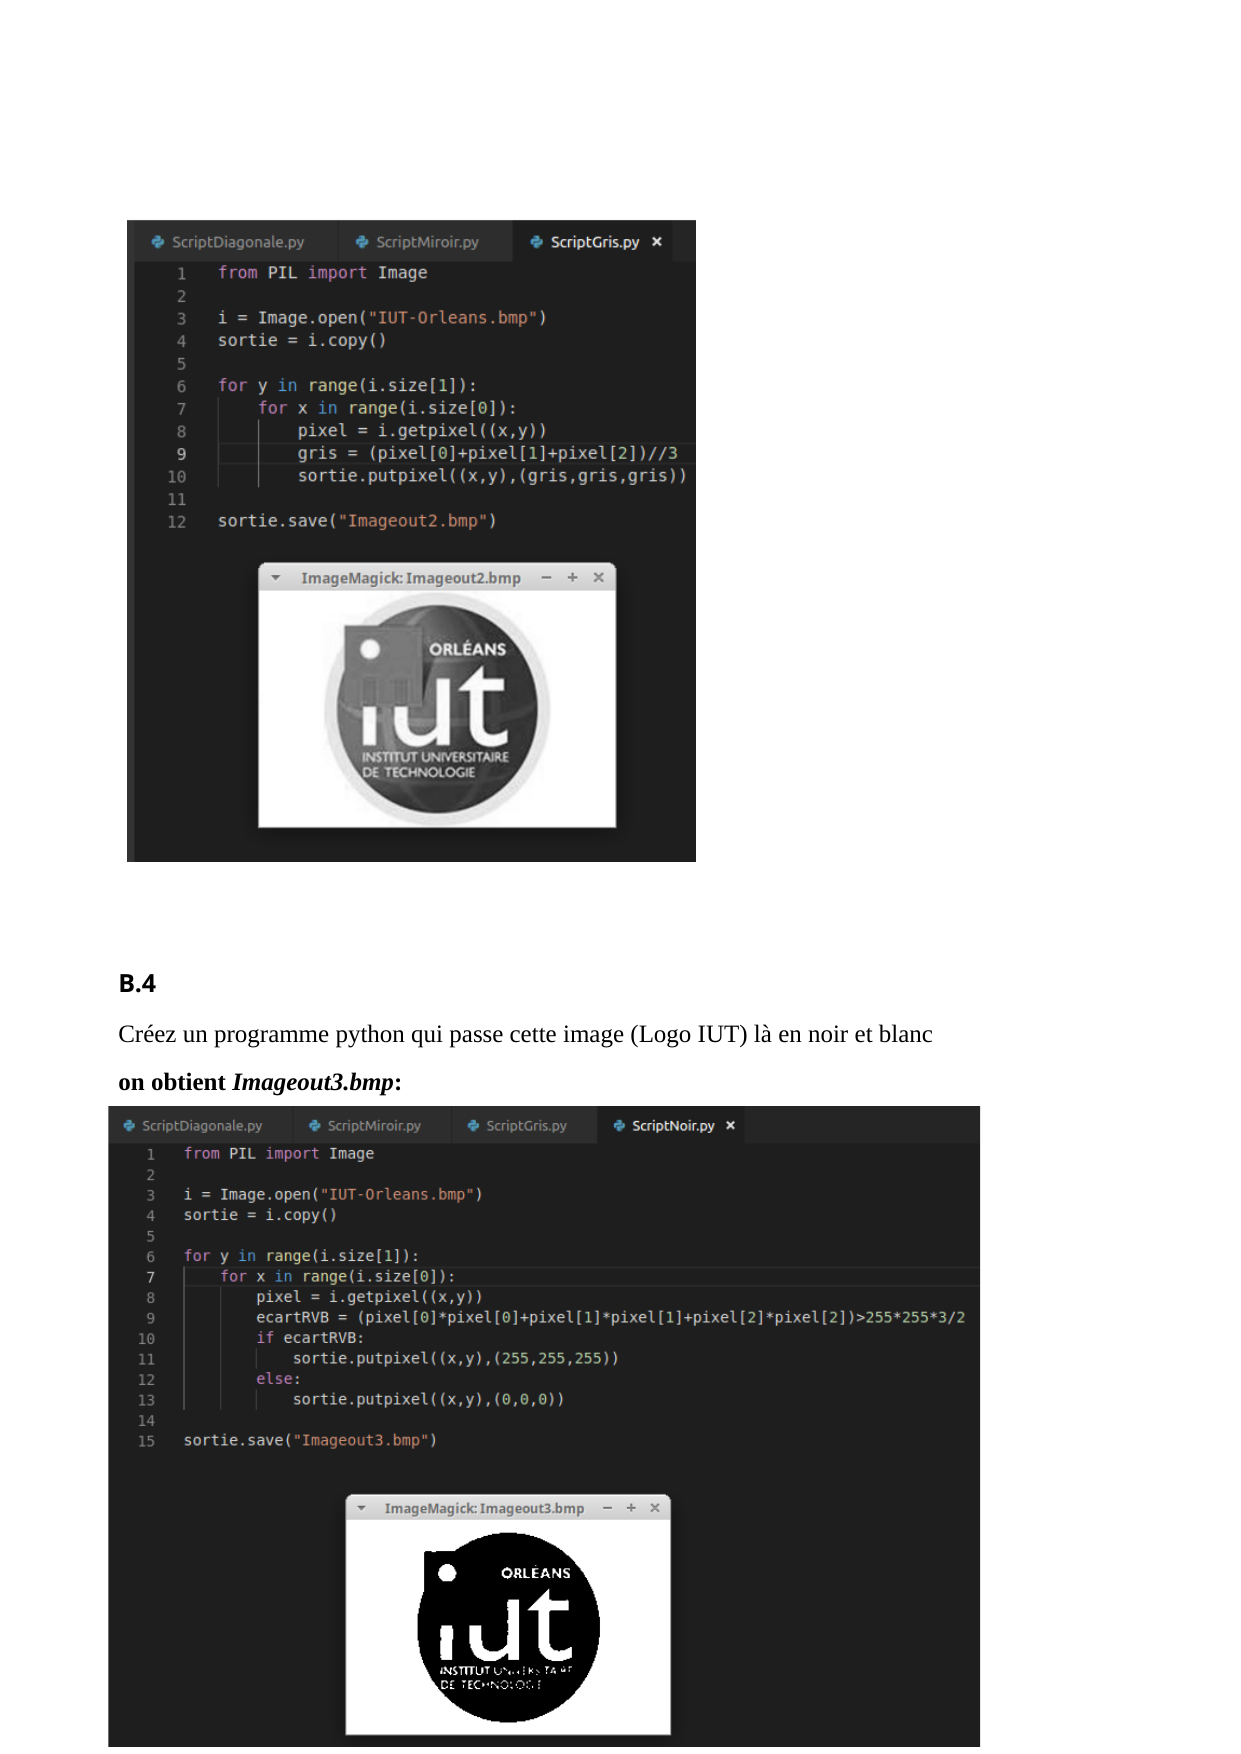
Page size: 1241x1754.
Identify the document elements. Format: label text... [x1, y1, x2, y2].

picture [454, 218, 696, 862]
text on obtient Imageout3.bmp: [118, 1067, 1122, 1096]
text Créez un programme python qui passe cette image (Logo IUT) là en noir et blanc [118, 1019, 1122, 1048]
picture [108, 1106, 981, 1747]
text B.4 [118, 966, 1122, 1000]
